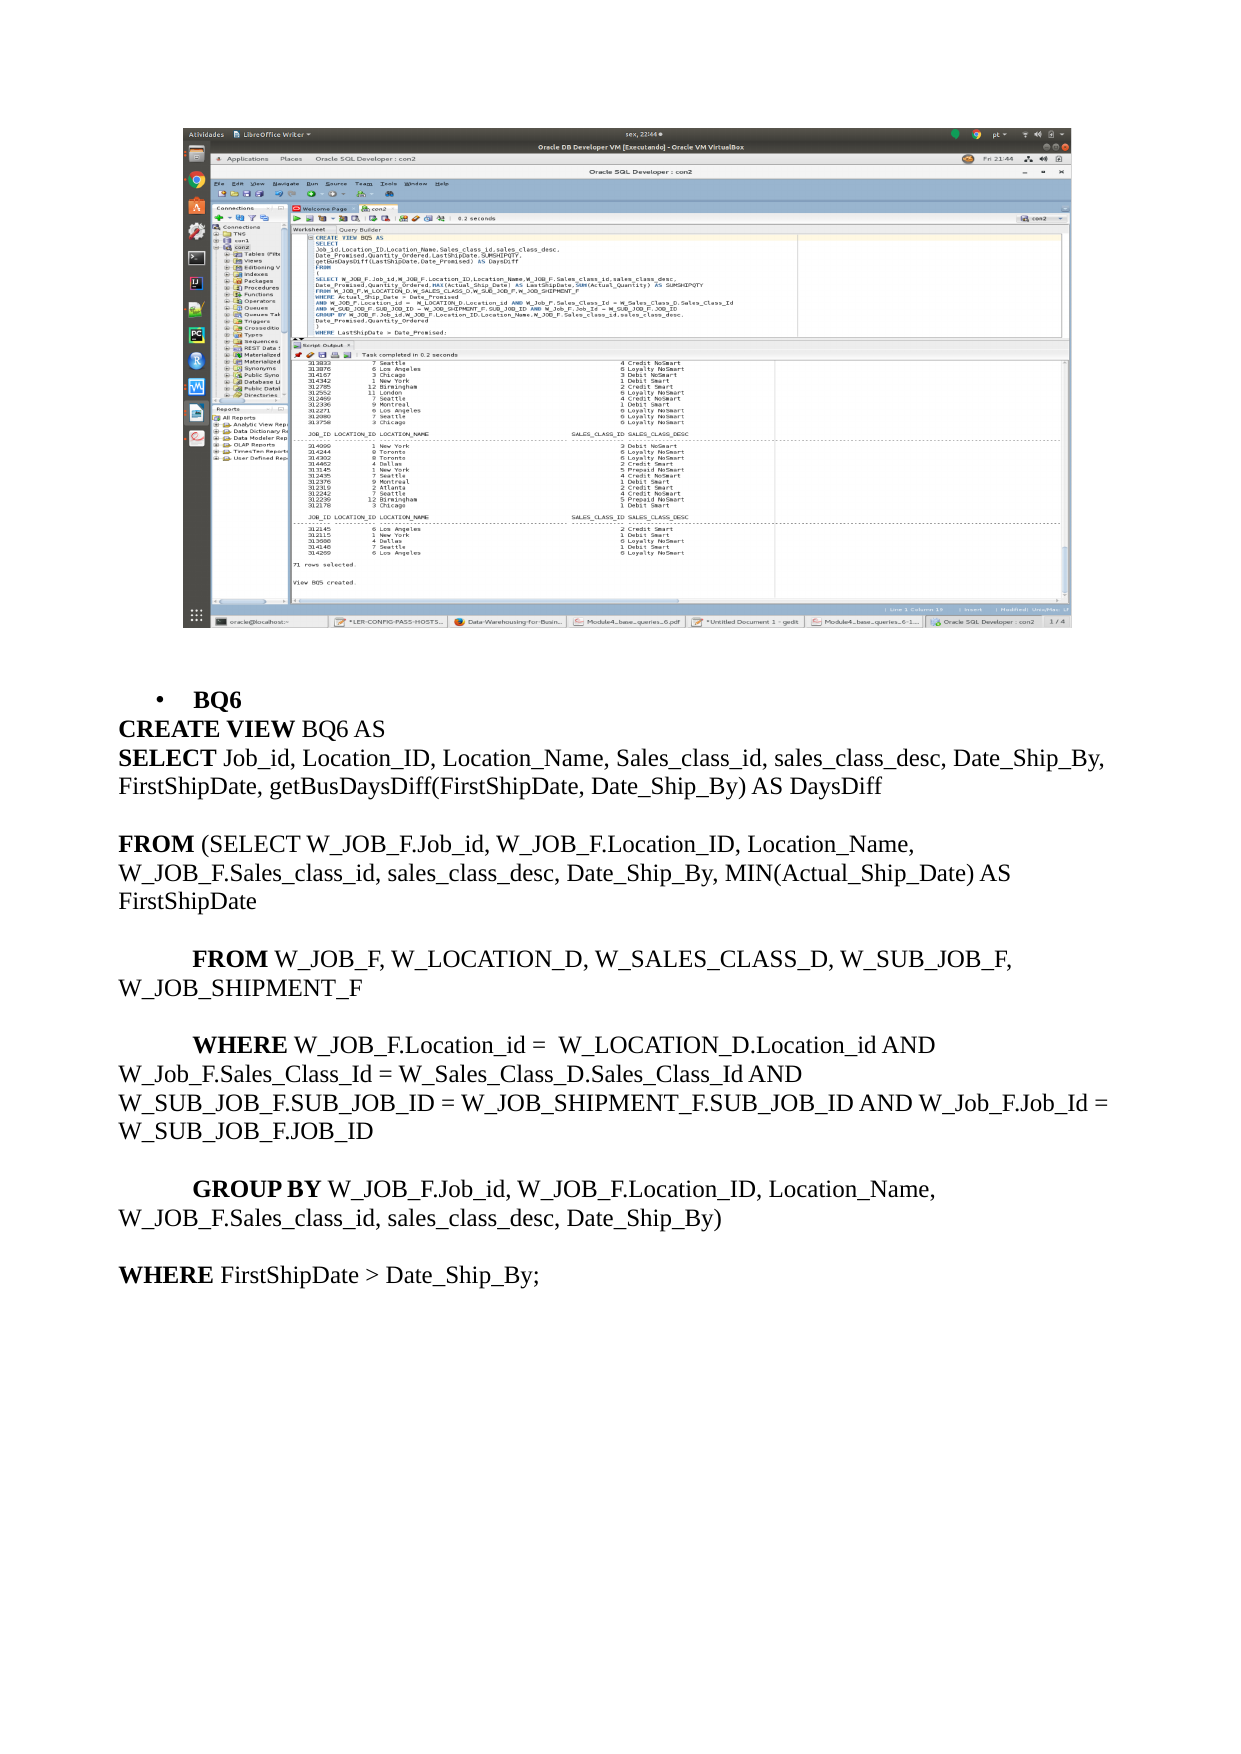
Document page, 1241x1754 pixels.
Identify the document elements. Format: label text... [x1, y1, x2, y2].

list BQ6 [156, 685, 1122, 714]
text FROM (SELECT W_JOB_F.Job_id, W_JOB_F.Location_ID, Location_Name, W_JOB_F.Sales_class_id, sales_class_desc, Date_Ship_By, MIN(Actual_Ship_Date) AS FirstShipDate [118, 829, 1122, 915]
text FROM W_JOB_F, W_LOCATION_D, W_SALES_CLASS_D, W_SUB_JOB_F, W_JOB_SHIPMENT_F [118, 944, 1122, 1001]
text SELECT Job_id, Location_ID, Location_Name, Sales_class_id, sales_class_desc, Date_Ship_By, FirstShipDate, getBusDaysDiff(FirstShipDate, Date_Ship_By) AS DaysDiff [118, 743, 1122, 800]
text GROUP BY W_JOB_F.Job_id, W_JOB_F.Location_ID, Location_Name, W_JOB_F.Sales_class_id, sales_class_desc, Date_Ship_By) [118, 1174, 1122, 1231]
text WHERE W_JOB_F.Location_id = W_LOCATION_D.Location_id AND W_Job_F.Sales_Class_Id = W_Sales_Class_D.Sales_Class_Id AND W_SUB_JOB_F.SUB_JOB_ID = W_JOB_SHIPMENT_F.SUB_JOB_ID AND W_Job_F.Job_Id = W_SUB_JOB_F.JOB_ID [118, 1030, 1122, 1145]
text CREATE VIEW BQ6 AS [118, 714, 1122, 743]
text WHERE FirstShipDate > Date_Ship_By; [118, 1260, 1122, 1289]
